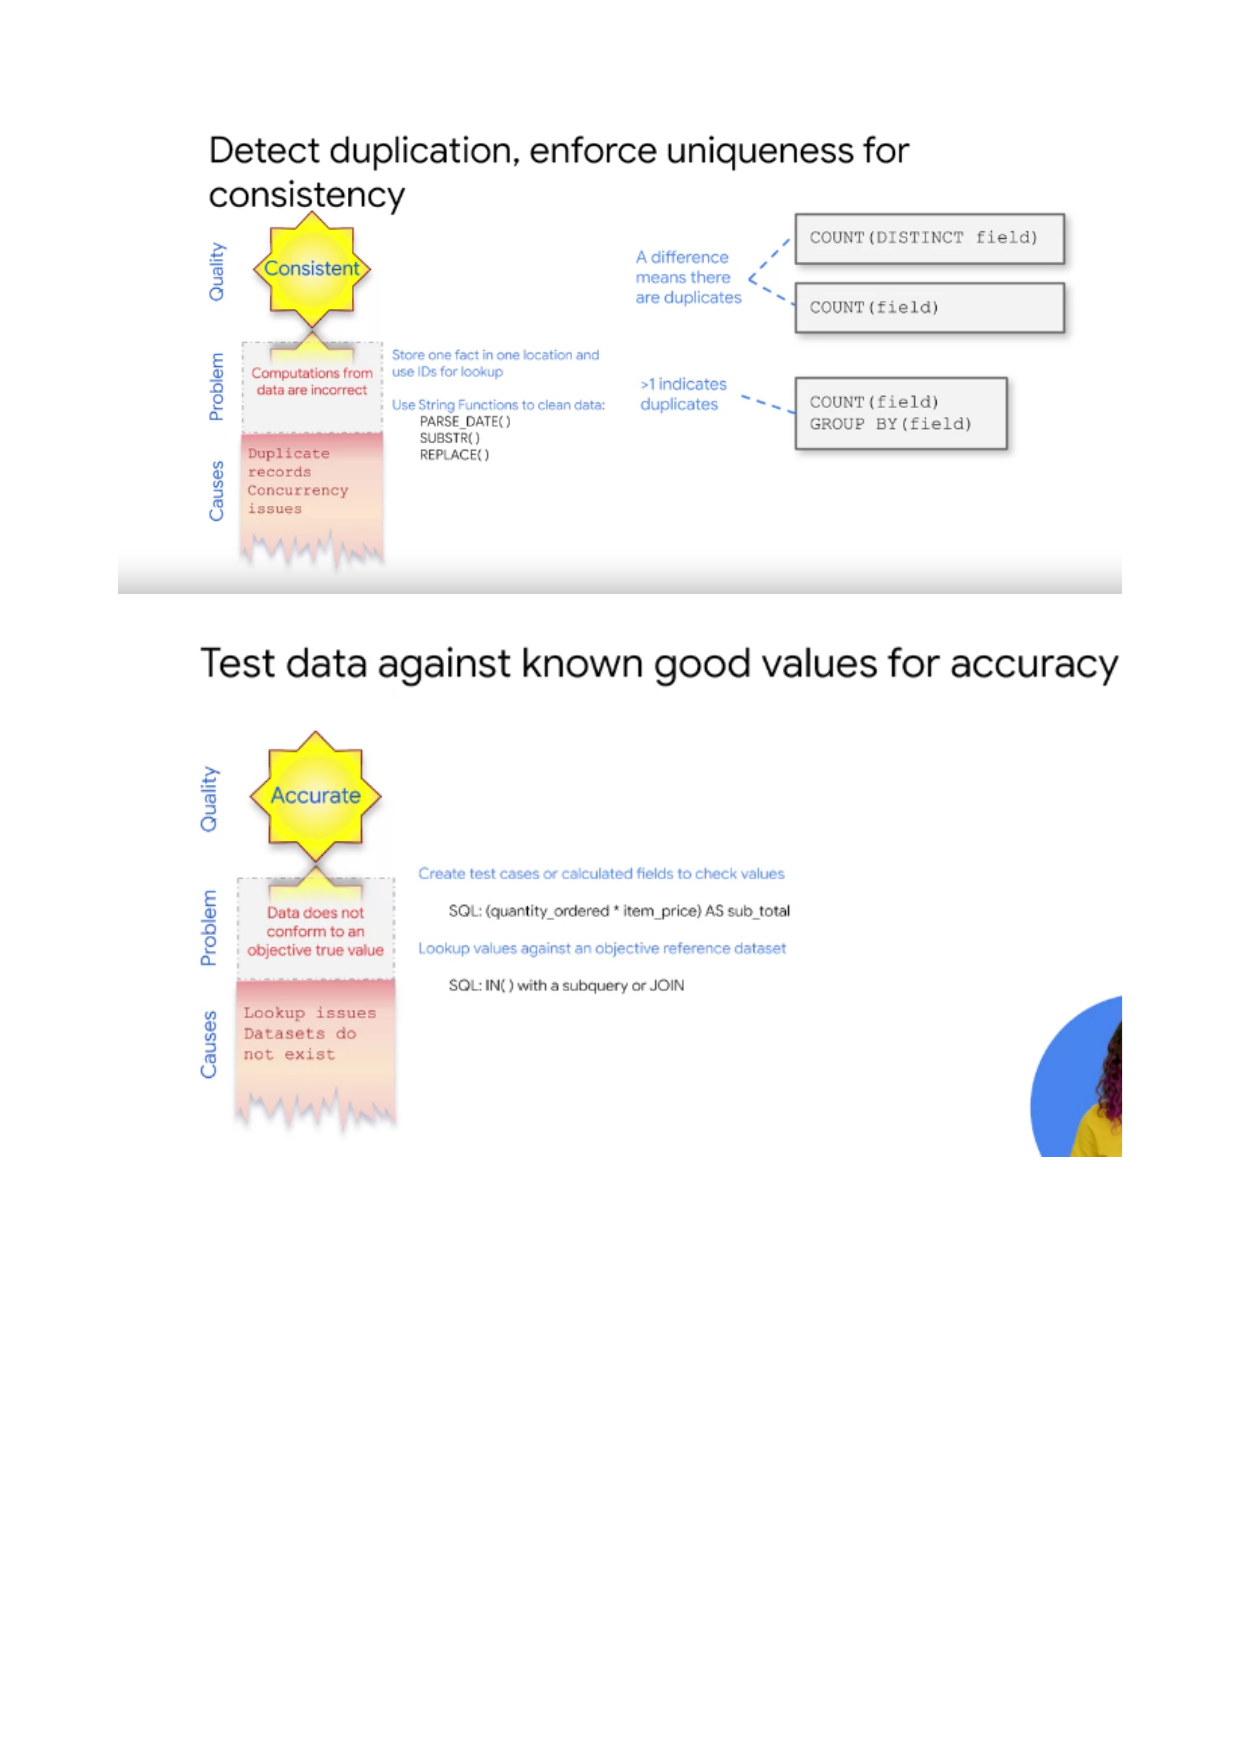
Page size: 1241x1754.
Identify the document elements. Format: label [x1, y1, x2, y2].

picture [118, 621, 1123, 1157]
picture [118, 118, 1123, 594]
